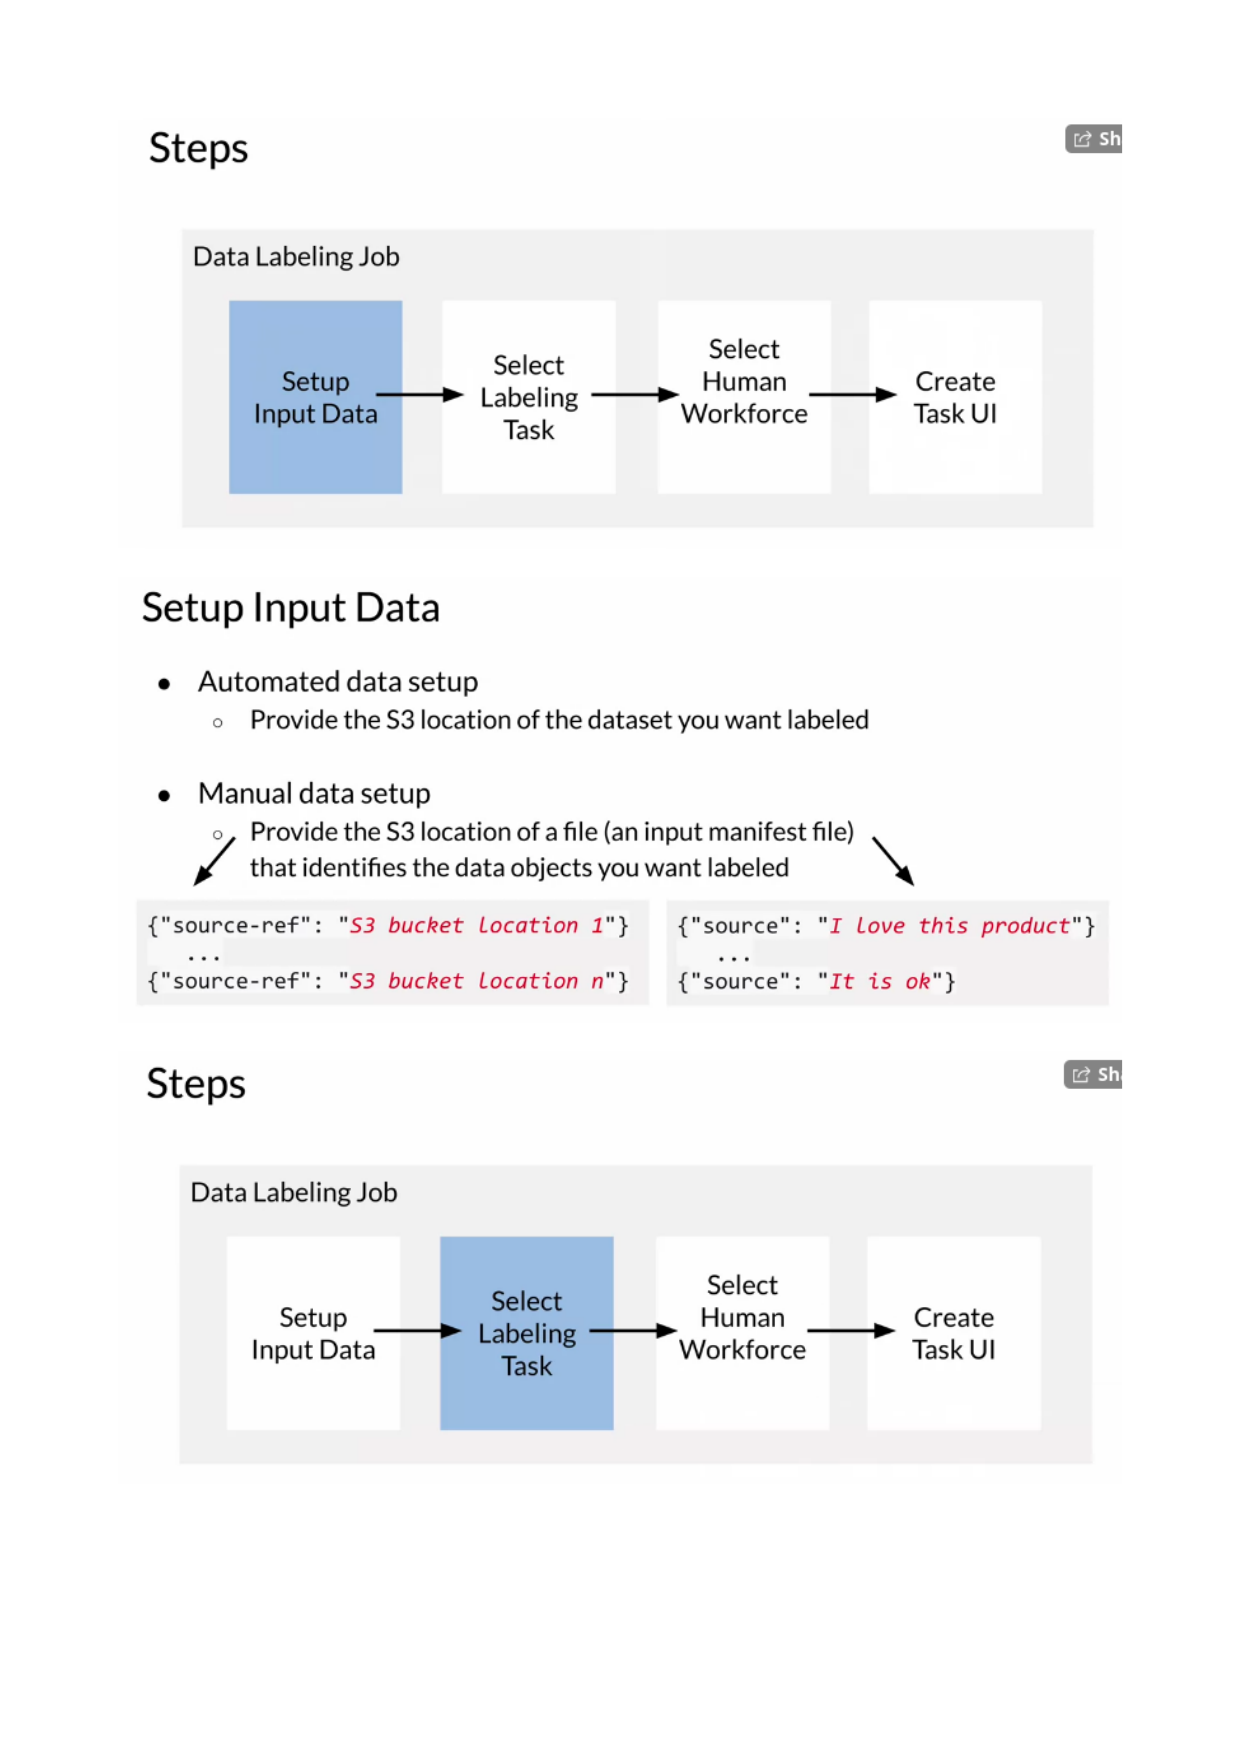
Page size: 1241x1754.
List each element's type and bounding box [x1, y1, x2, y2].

picture [118, 118, 1123, 549]
picture [118, 1051, 1123, 1484]
picture [118, 577, 1123, 1023]
